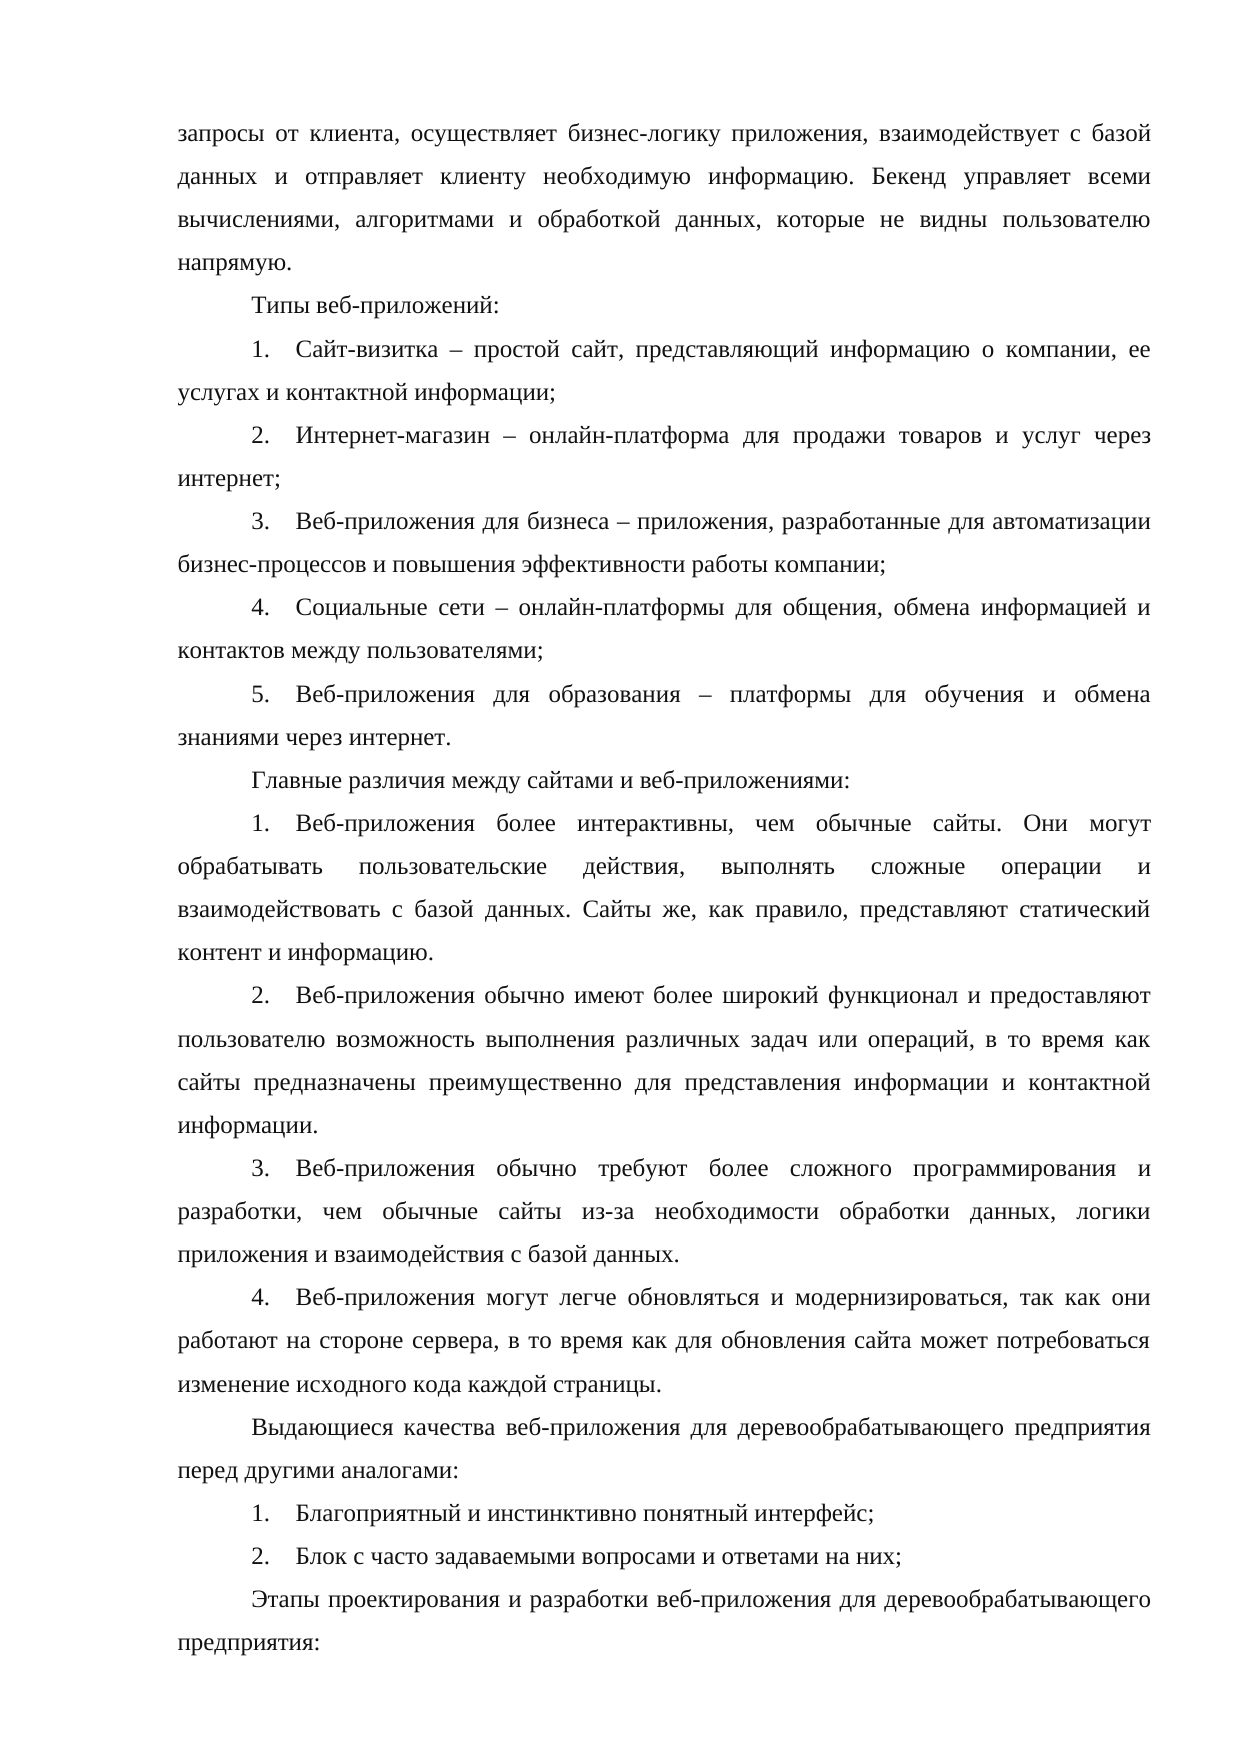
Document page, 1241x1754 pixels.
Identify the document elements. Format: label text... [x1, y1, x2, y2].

text Этапы проектирования и разработки веб-приложения для деревообрабатывающего предприятия: [177, 1584, 1152, 1656]
list Интернет-магазин – онлайн-платформа для продажи товаров и услуг через интернет; [177, 420, 1152, 492]
text Выдающиеся качества веб-приложения для деревообрабатывающего предприятия перед другими аналогами: [177, 1412, 1152, 1484]
list Веб-приложения обычно имеют более широкий функционал и предоставляют пользователю возможность выполнения различных задач или операций, в то время как сайты предназначены преимущественно для представления информации и контактной информации. [177, 981, 1152, 1139]
list Веб-приложения для бизнеса – приложения, разработанные для автоматизации бизнес-процессов и повышения эффективности работы компании; [177, 506, 1152, 578]
list запросы от клиента, осуществляет бизнес-логику приложения, взаимодействует с базой данных и отправляет клиенту необходимую информацию. Бекенд управляет всеми вычислениями, алгоритмами и обработкой данных, которые не видны пользователю напрямую. [177, 118, 1152, 276]
list Блок с часто задаваемыми вопросами и ответами на них; [177, 1541, 1152, 1570]
list Сайт-визитка – простой сайт, представляющий информацию о компании, ее услугах и контактной информации; [177, 334, 1152, 406]
list Благоприятный и инстинктивно понятный интерфейс; [177, 1498, 1152, 1527]
list Социальные сети – онлайн-платформы для общения, обмена информацией и контактов между пользователями; [177, 592, 1152, 664]
list Веб-приложения для образования – платформы для обучения и обмена знаниями через интернет. [177, 679, 1152, 751]
text Главные различия между сайтами и веб-приложениями: [177, 765, 1152, 794]
list Веб-приложения более интерактивны, чем обычные сайты. Они могут обрабатывать пользовательские действия, выполнять сложные операции и взаимодействовать с базой данных. Сайты же, как правило, представляют статический контент и информацию. [177, 808, 1152, 966]
list Веб-приложения могут легче обновляться и модернизироваться, так как они работают на стороне сервера, в то время как для обновления сайта может потребоваться изменение исходного кода каждой страницы. [177, 1282, 1152, 1397]
list Веб-приложения обычно требуют более сложного программирования и разработки, чем обычные сайты из-за необходимости обработки данных, логики приложения и взаимодействия с базой данных. [177, 1153, 1152, 1268]
text Типы веб-приложений: [177, 291, 1152, 319]
